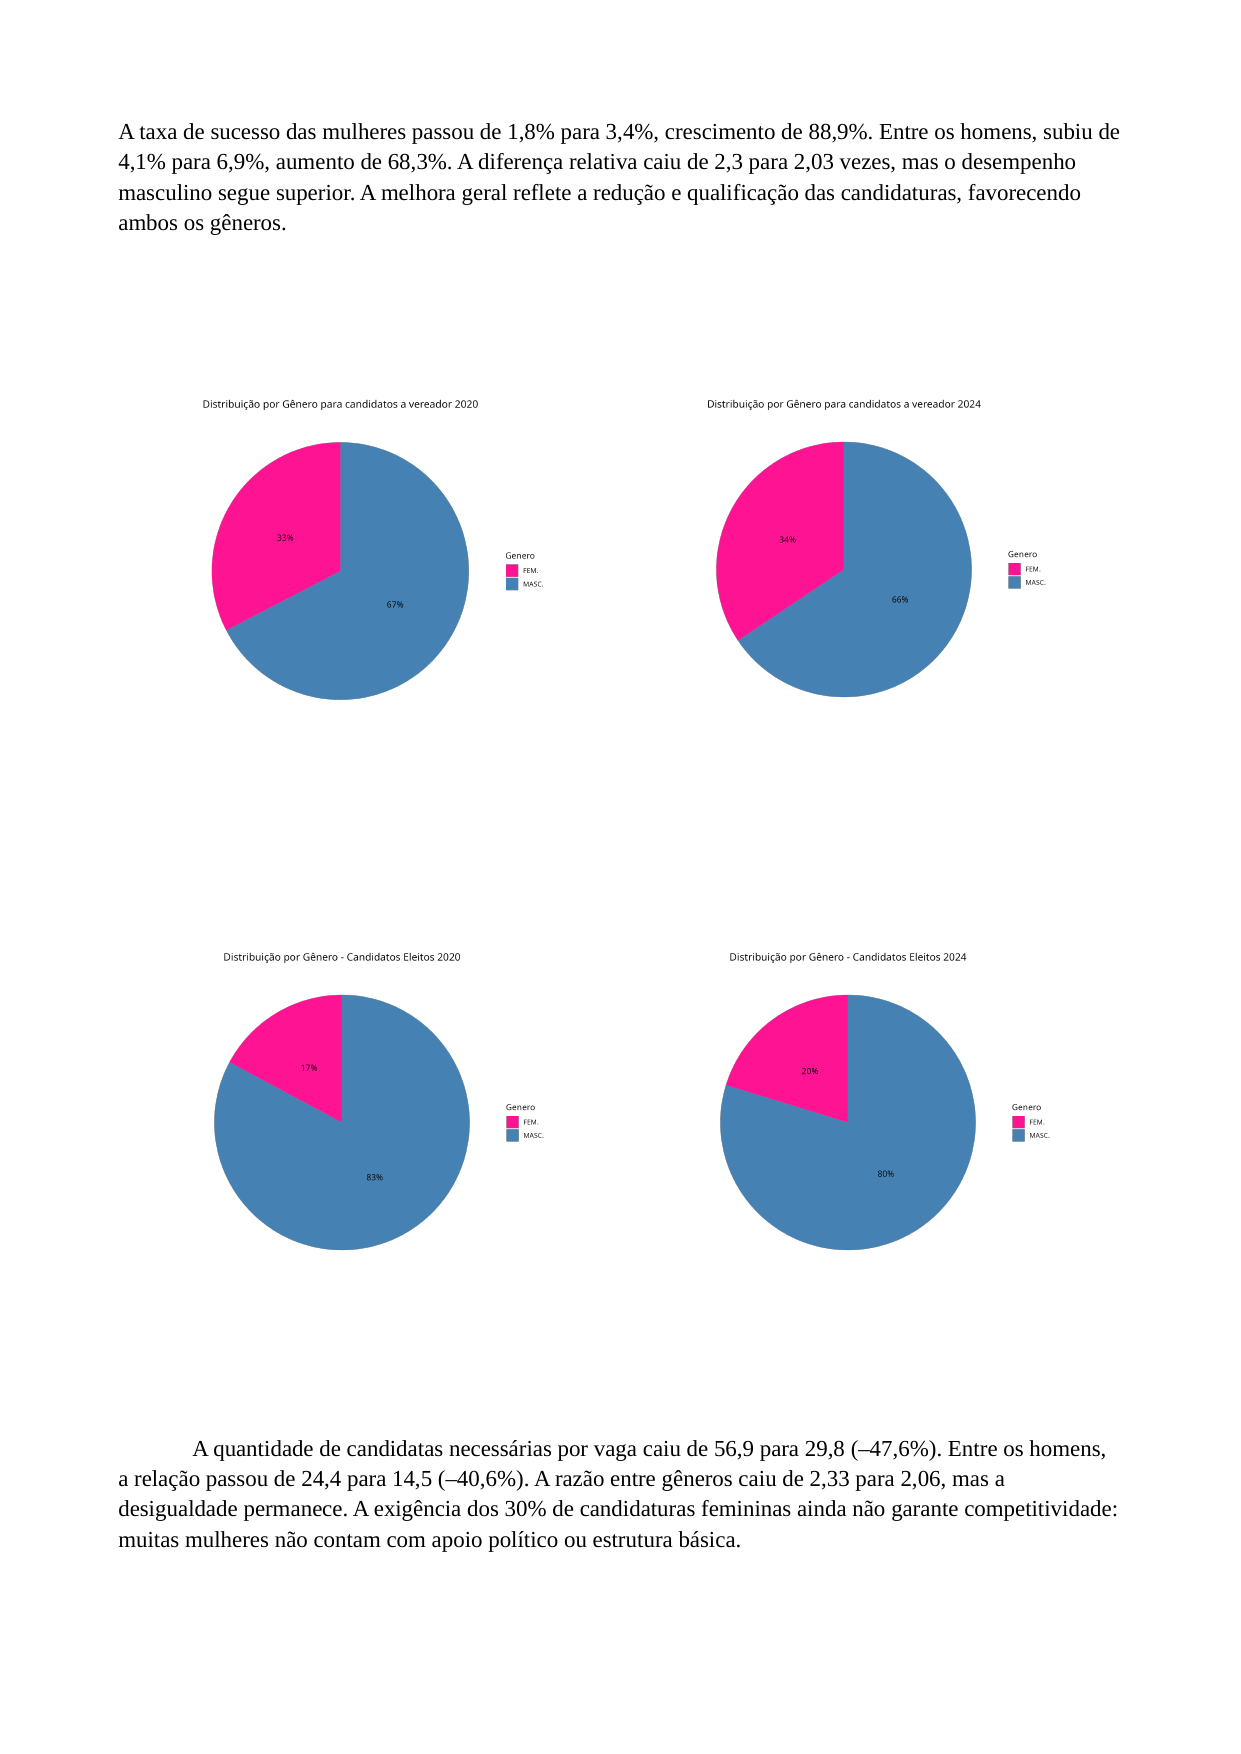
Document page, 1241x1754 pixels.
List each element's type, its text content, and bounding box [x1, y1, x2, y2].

picture [647, 949, 1091, 1282]
picture [643, 396, 1087, 729]
text A taxa de sucesso das mulheres passou de 1,8% para 3,4%, crescimento de 88,9%. Entre os homens, subiu de 4,1% para 6,9%, aumento de 68,3%. A diferença relativa caiu de 2,3 para 2,03 vezes, mas o desempenho masculino segue superior. A melhora geral reflete a redução e qualificação das candidaturas, favorecendo ambos os gêneros. [118, 118, 1122, 235]
picture [138, 396, 585, 732]
text A quantidade de candidatas necessárias por vaga caiu de 56,9 para 29,8 (–47,6%). Entre os homens, a relação passou de 24,4 para 14,5 (–40,6%). A razão entre gêneros caiu de 2,33 para 2,06, mas a desigualdade permanece. A exigência dos 30% de candidaturas femininas ainda não garante competitividade: muitas mulheres não contam com apoio político ou estrutura básica. [118, 1435, 1122, 1552]
picture [141, 949, 585, 1282]
